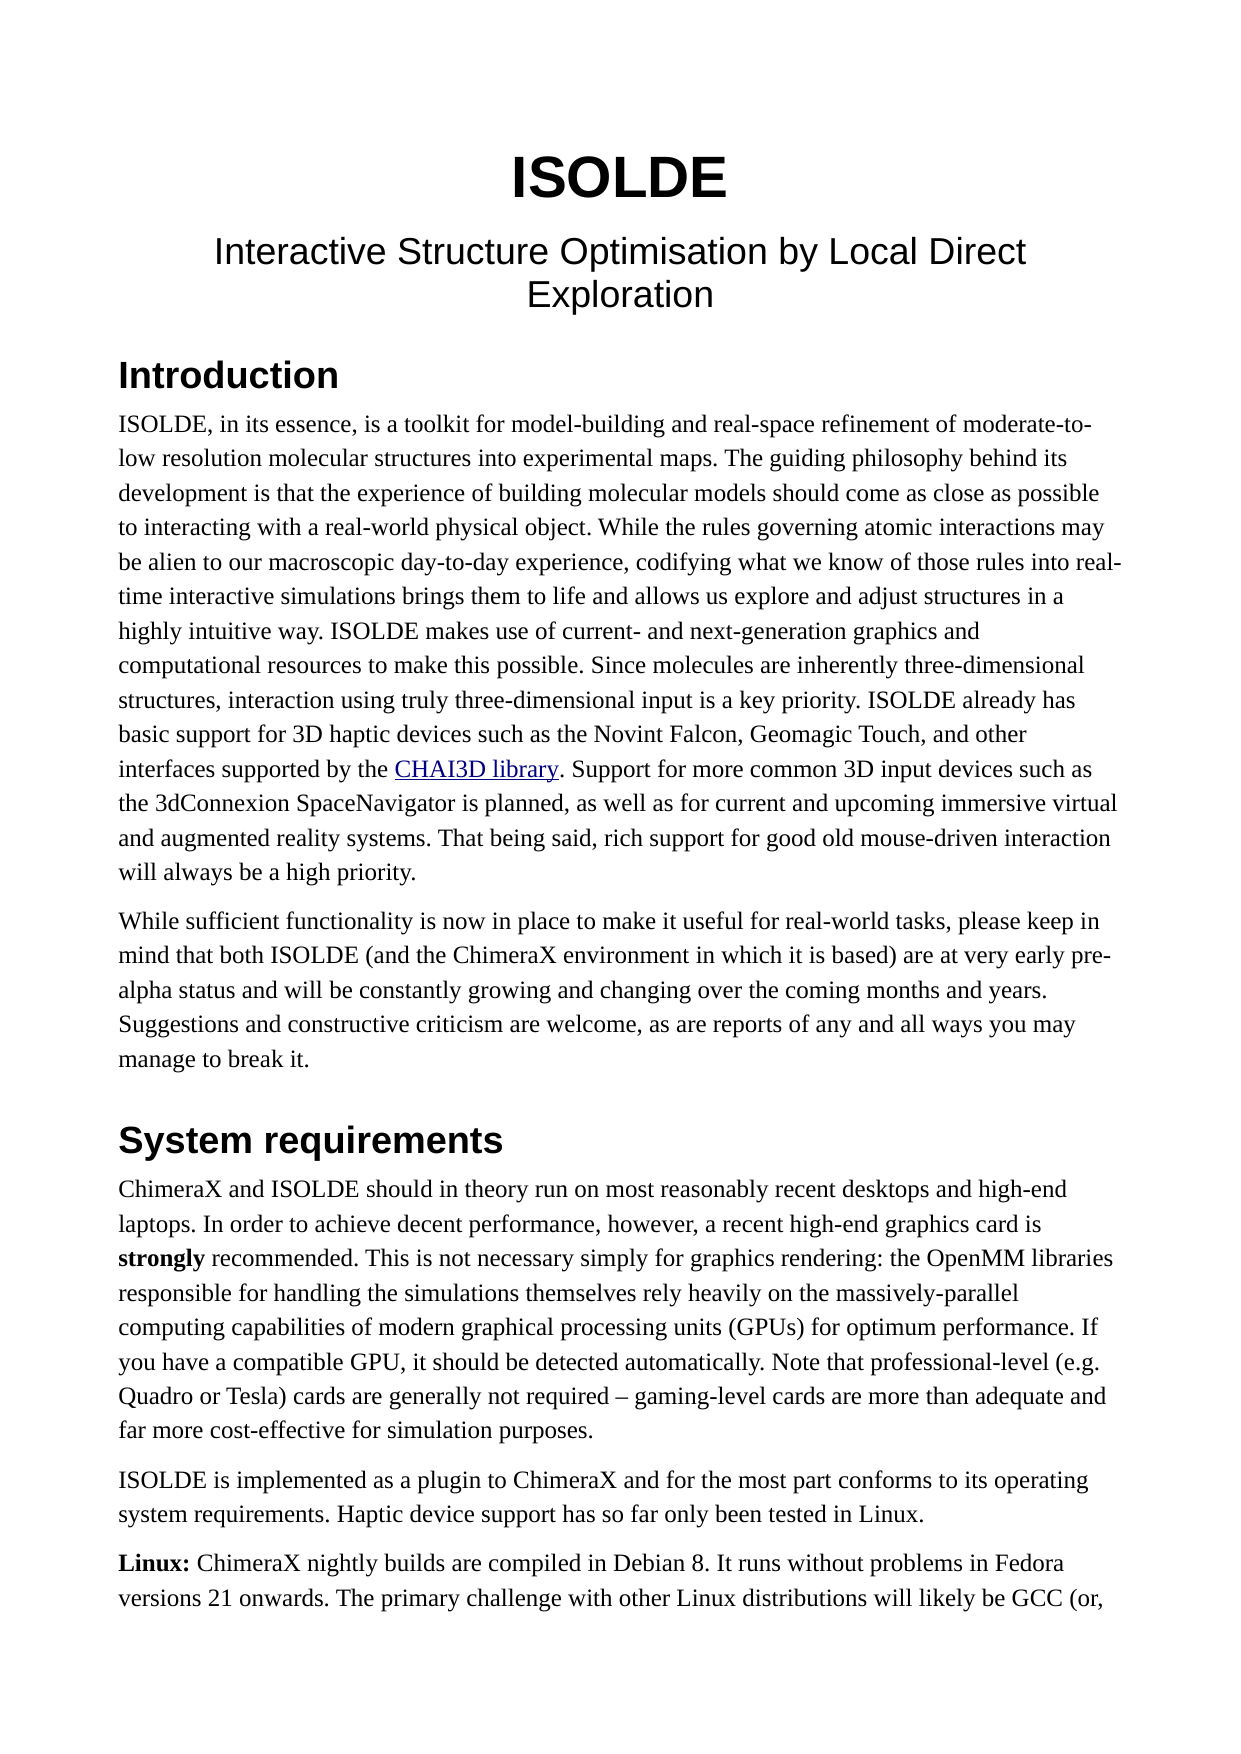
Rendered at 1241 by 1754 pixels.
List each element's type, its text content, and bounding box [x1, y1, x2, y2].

text Linux: ChimeraX nightly builds are compiled in Debian 8. It runs without problems in Fedora versions 21 onwards. The primary challenge with other Linux distributions will likely be GCC (or, [118, 1548, 1122, 1611]
subtitle Introduction [118, 353, 1122, 396]
subtitle System requirements [118, 1118, 1122, 1162]
text While sufficient functionality is now in place to make it useful for real-world tasks, please keep in mind that both ISOLDE (and the ChimeraX environment in which it is based) are at very early pre-alpha status and will be constantly growing and changing over the coming months and years. Suggestions and constructive criticism are welcome, as are reports of any and all ways you may manage to break it. [118, 906, 1122, 1073]
subtitle Interactive Structure Optimisation by Local Direct Exploration [118, 229, 1122, 315]
title ISOLDE [118, 143, 1122, 210]
text ISOLDE, in its essence, is a toolkit for model-building and real-space refinement of moderate-to-low resolution molecular structures into experimental maps. The guiding philosophy behind its development is that the experience of building molecular models should come as close as possible to interacting with a real-world physical object. While the rules governing atomic interactions may be alien to our macroscopic day-to-day experience, codifying what we know of those rules into real-time interactive simulations brings them to life and allows us explore and adjust structures in a highly intuitive way. ISOLDE makes use of current- and next-generation graphics and computational resources to make this possible. Since molecules are inherently three-dimensional structures, interaction using truly three-dimensional input is a key priority. ISOLDE already has basic support for 3D haptic devices such as the Novint Falcon, Geomagic Touch, and other interfaces supported by the CHAI3D library. Support for more common 3D input devices such as the 3dConnexion SpaceNavigator is planned, as well as for current and upcoming immersive virtual and augmented reality systems. That being said, rich support for good old mouse-driven interaction will always be a high priority. [118, 409, 1122, 886]
text ISOLDE is implemented as a plugin to ChimeraX and for the most part conforms to its operating system requirements. Haptic device support has so far only been tested in Linux. [118, 1465, 1122, 1528]
text ChimeraX and ISOLDE should in theory run on most reasonably recent desktops and high-end laptops. In order to achieve decent performance, however, a recent high-end graphics card is strongly recommended. This is not necessary simply for graphics rendering: the OpenMM libraries responsible for handling the simulations themselves rely heavily on the massively-parallel computing capabilities of modern graphical processing units (GPUs) for optimum performance. If you have a compatible GPU, it should be detected automatically. Note that professional-level (e.g. Quadro or Tesla) cards are generally not required – gaming-level cards are more than adequate and far more cost-effective for simulation purposes. [118, 1174, 1122, 1444]
